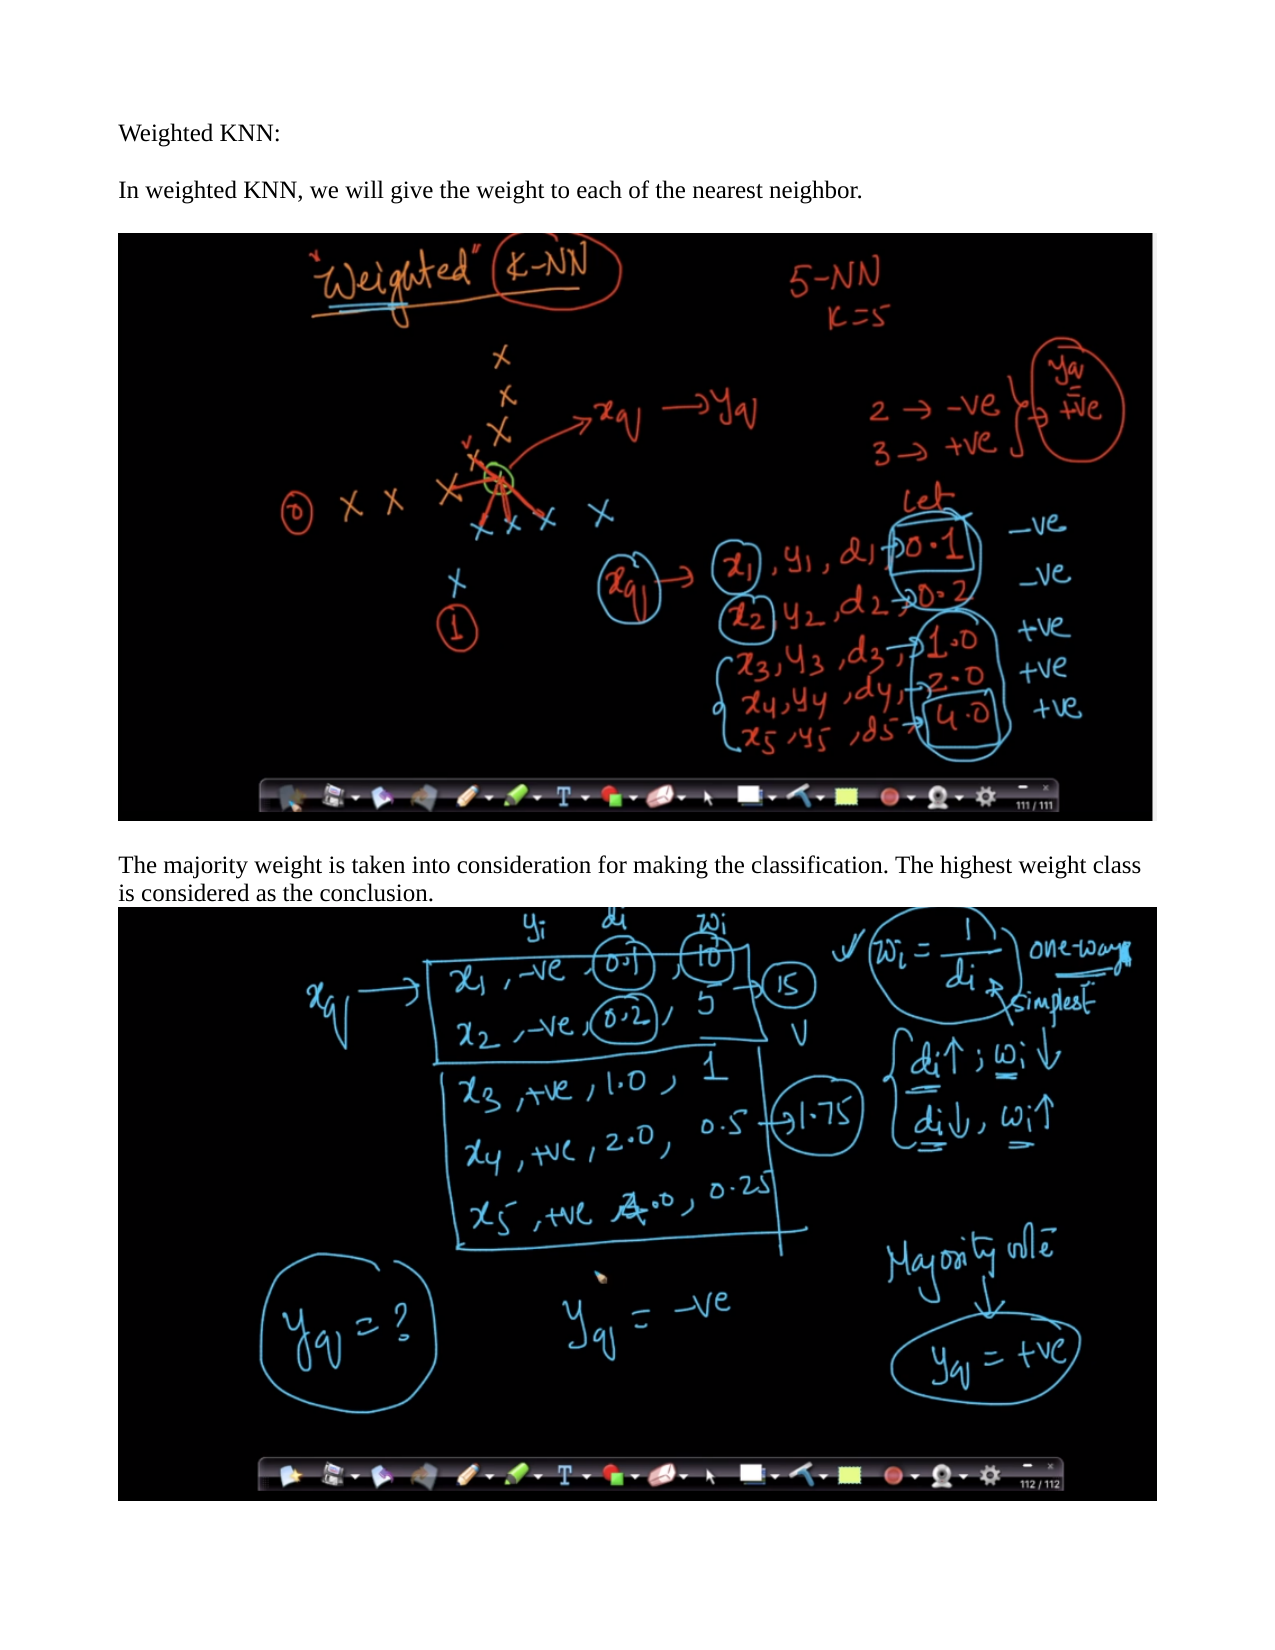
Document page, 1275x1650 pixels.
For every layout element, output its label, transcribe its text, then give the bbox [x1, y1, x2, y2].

text Weighted KNN: [118, 118, 1157, 147]
picture [118, 907, 1157, 1501]
picture [118, 233, 1157, 821]
text The majority weight is taken into consideration for making the classification. The highest weight class is considered as the conclusion. [118, 850, 1157, 907]
text In weighted KNN, we will give the weight to each of the nearest neighbor. [118, 176, 1157, 204]
